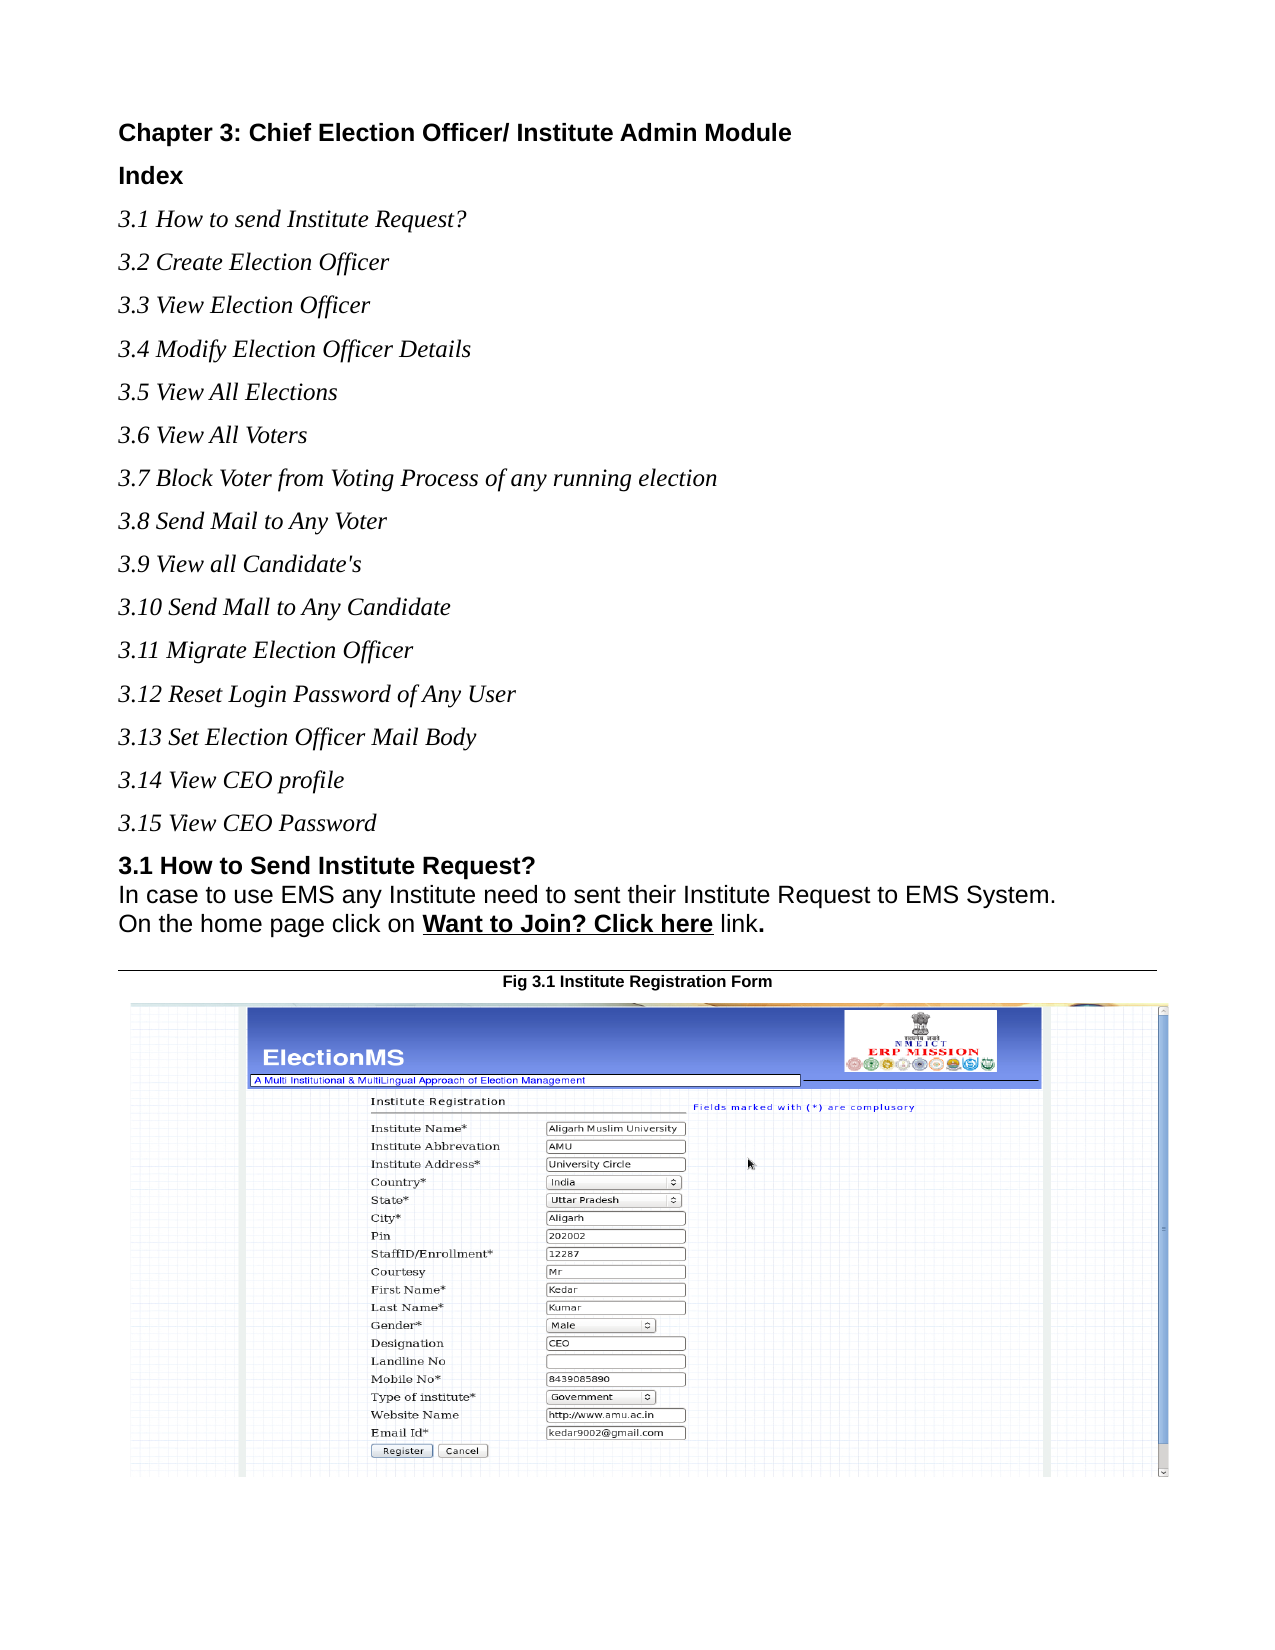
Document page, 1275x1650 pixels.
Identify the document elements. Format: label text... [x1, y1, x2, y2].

picture [130, 1003, 1169, 1477]
text 3.10 Send Mall to Any Candidate [118, 592, 1157, 621]
text 3.5 View All Elections [118, 377, 1157, 406]
text 3.13 Set Election Officer Mail Body [118, 722, 1157, 751]
text 3.15 View CEO Password [118, 808, 1157, 837]
text 3.3 View Election Officer [118, 291, 1157, 319]
text In case to use EMS any Institute need to sent their Institute Request to EMS System. [118, 880, 1157, 909]
text 3.1 How to send Institute Request? [118, 204, 1157, 233]
text 3.2 Create Election Officer [118, 247, 1157, 276]
text Fig 3.1 Institute Registration Form [118, 971, 1157, 991]
text On the home page click on Want to Join? Click here link. [118, 909, 1157, 937]
text 3.12 Reset Login Password of Any User [118, 679, 1157, 707]
text 3.9 View all Candidate's [118, 549, 1157, 578]
text 3.11 Migrate Election Officer [118, 636, 1157, 664]
text 3.1 How to Send Institute Request? [118, 851, 1157, 880]
text 3.4 Modify Election Officer Details [118, 334, 1157, 362]
text Index [118, 161, 1157, 190]
text 3.14 View CEO profile [118, 765, 1157, 794]
text 3.6 View All Voters [118, 420, 1157, 449]
text 3.8 Send Mail to Any Voter [118, 506, 1157, 535]
text 3.7 Block Voter from Voting Process of any running election [118, 463, 1157, 492]
text Chapter 3: Chief Election Officer/ Institute Admin Module [118, 118, 1157, 147]
